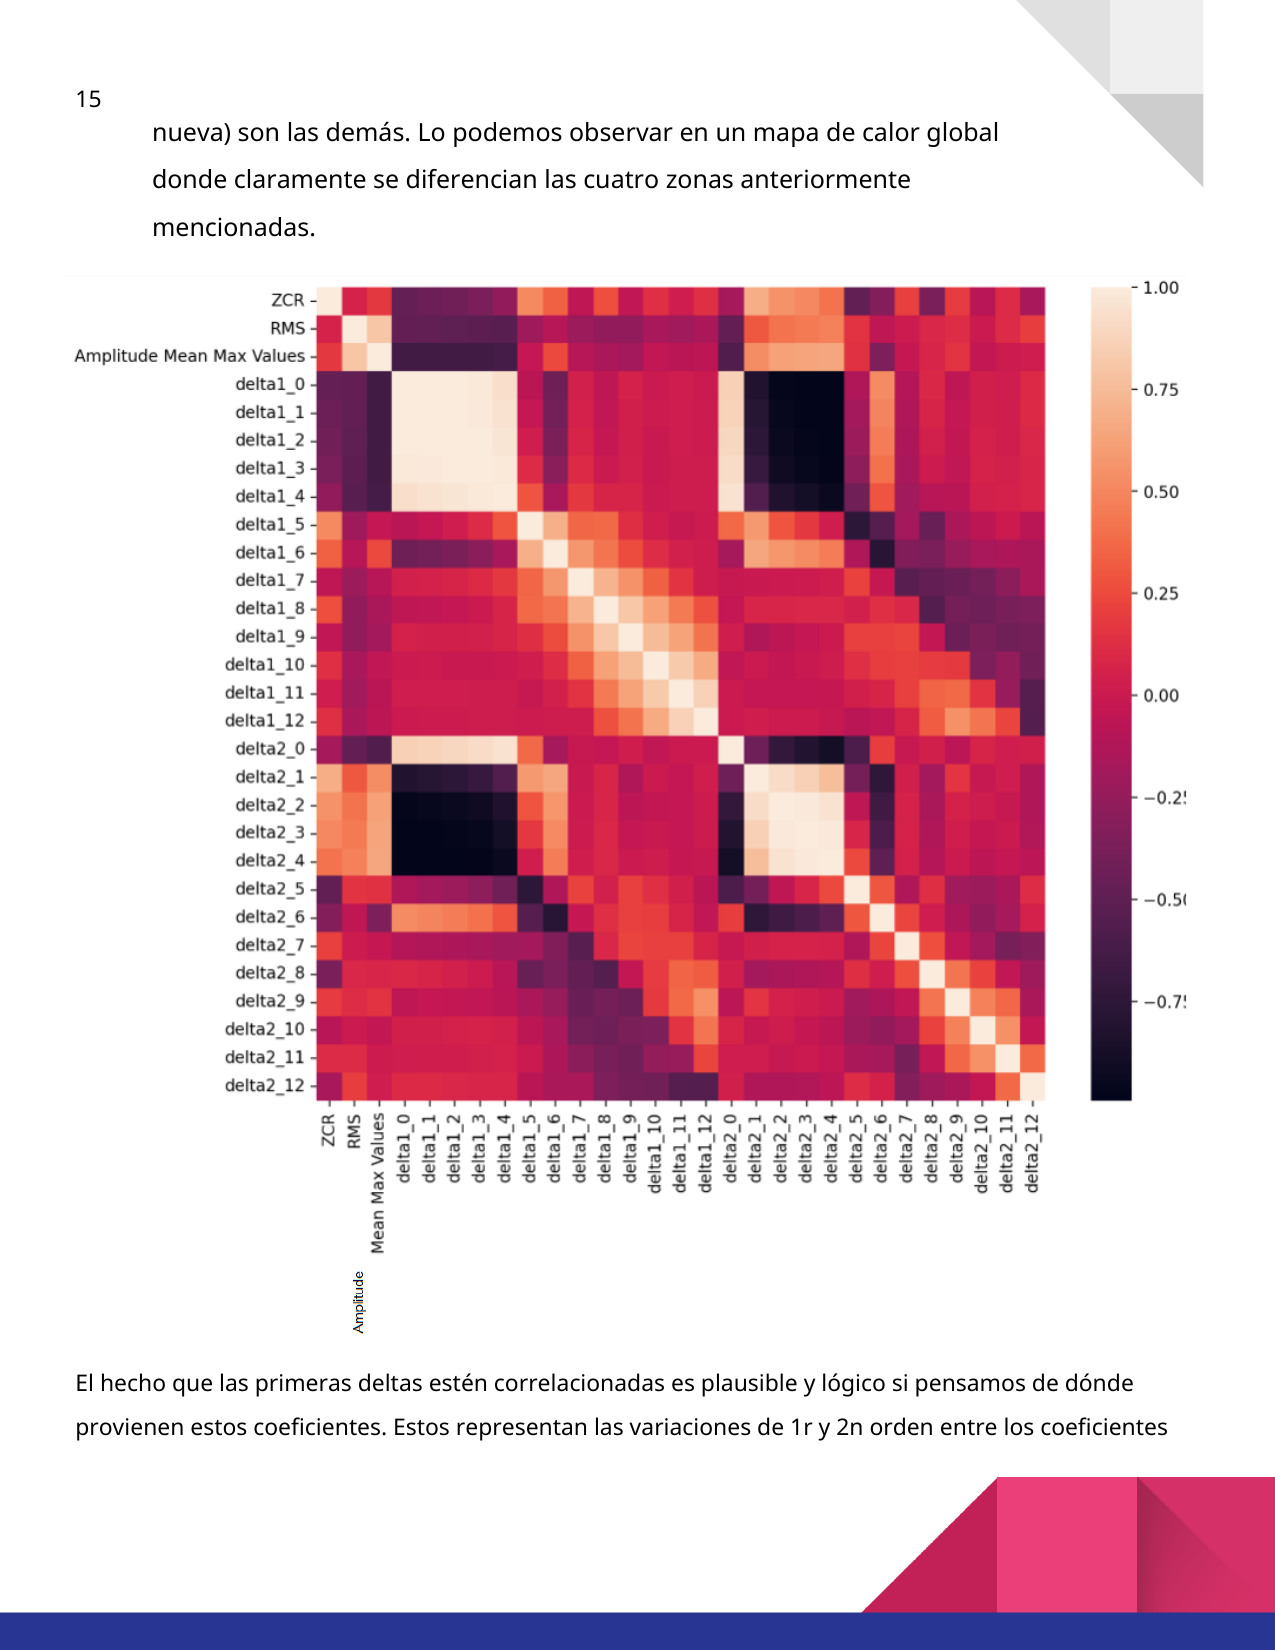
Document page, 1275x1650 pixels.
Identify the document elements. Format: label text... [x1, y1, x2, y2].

list nueva) son las demás. Lo podemos observar en un mapa de calor global donde claramente se diferencian las cuatro zonas anteriormente mencionadas. [114, 114, 1198, 243]
text El hecho que las primeras deltas estén correlacionadas es plausible y lógico si pensamos de dónde provienen estos coeficientes. Estos representan las variaciones de 1r y 2n orden entre los coeficientes [75, 1367, 1198, 1442]
picture [64, 275, 1187, 1260]
picture [0, 1475, 1275, 1650]
picture [1015, 0, 1204, 188]
picture [350, 1266, 370, 1339]
